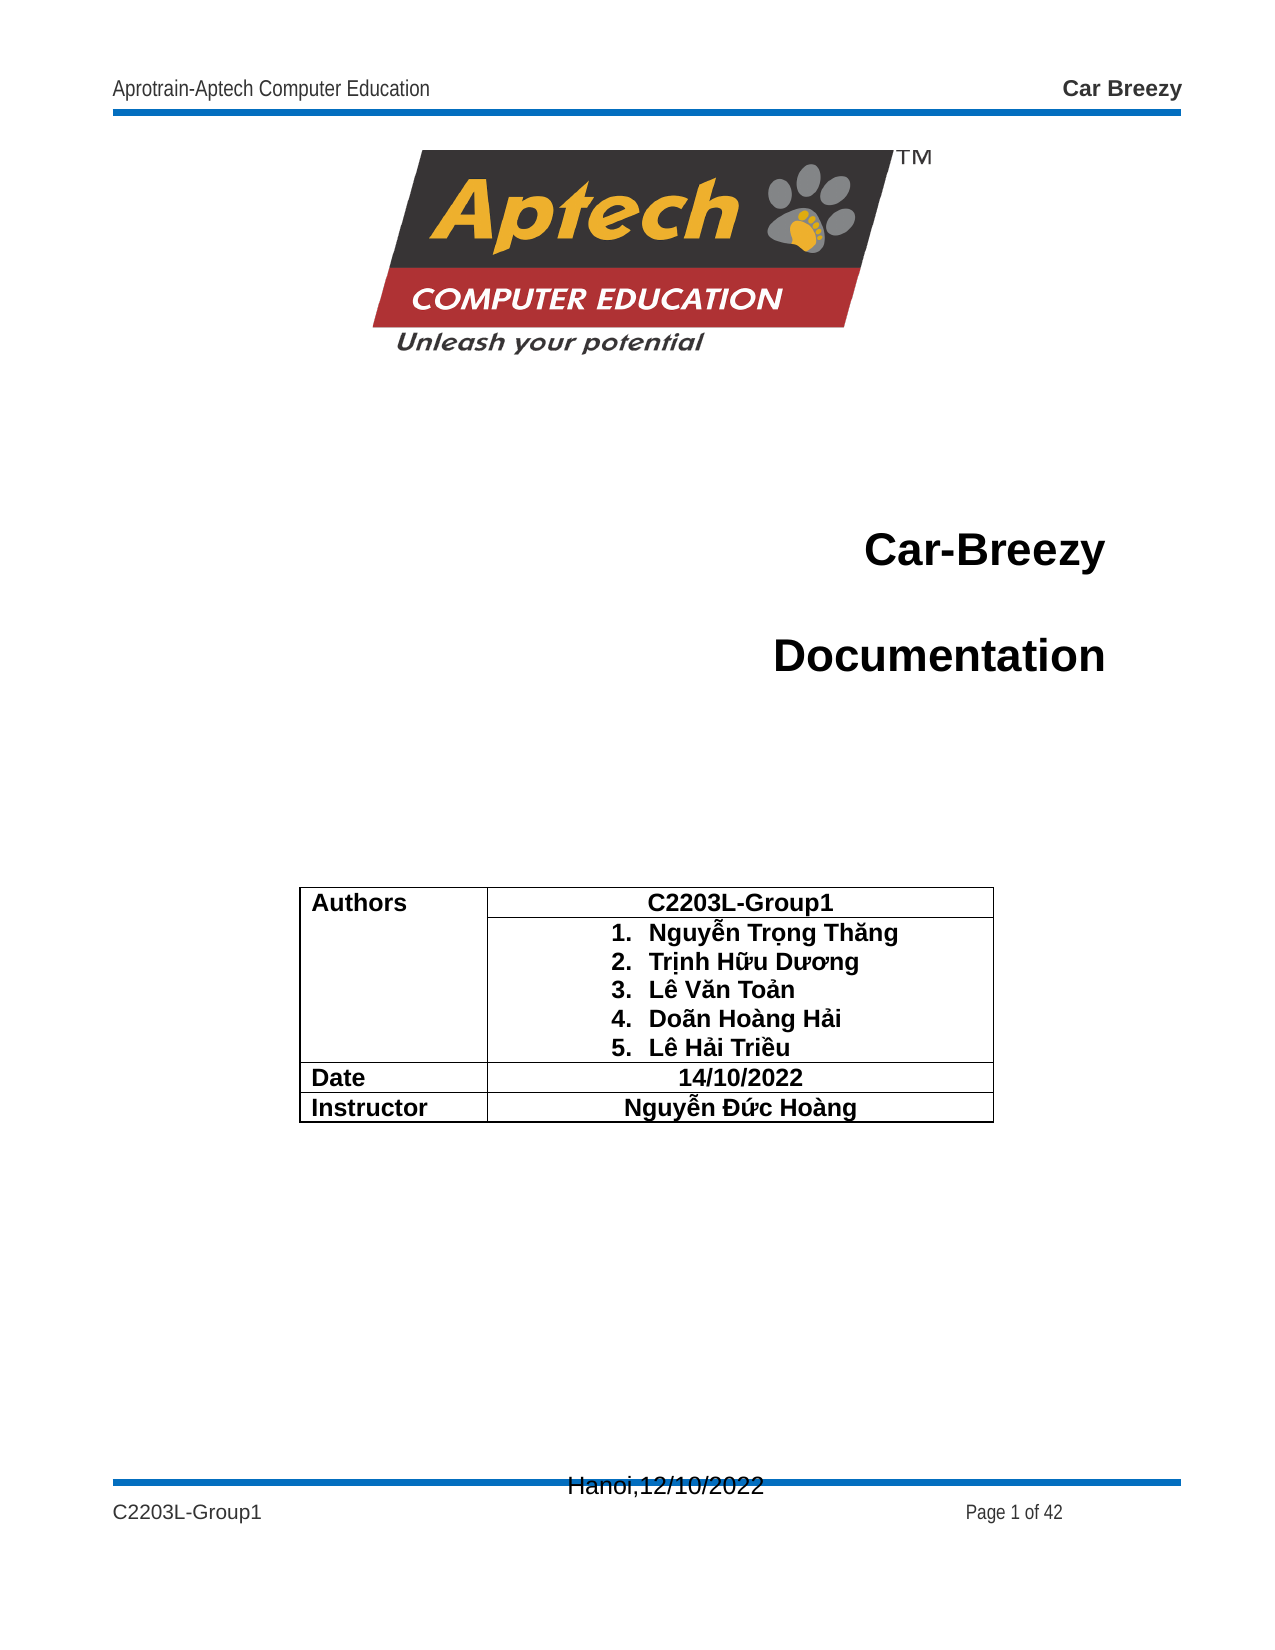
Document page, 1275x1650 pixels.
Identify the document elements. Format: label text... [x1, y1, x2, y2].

text Documentation [225, 628, 1106, 681]
text [225, 1471, 1106, 1479]
table_cell Instructor [301, 1093, 487, 1121]
text Hanoi,12/10/2022 [225, 1486, 1106, 1499]
table_header C2203L-Group1 [488, 888, 993, 917]
table_cell Nguyễn Trọng Thăng Trịnh Hữu Dương Lê Văn Toản Doãn Hoàng Hải Lê Hải Triều [488, 918, 993, 1062]
table_cell Nguyễn Đức Hoàng [488, 1093, 993, 1121]
table_header Authors [301, 888, 487, 1062]
table_cell Date [301, 1063, 487, 1092]
text Car-Breezy [225, 523, 1106, 576]
table_cell 14/10/2022 [488, 1063, 993, 1092]
